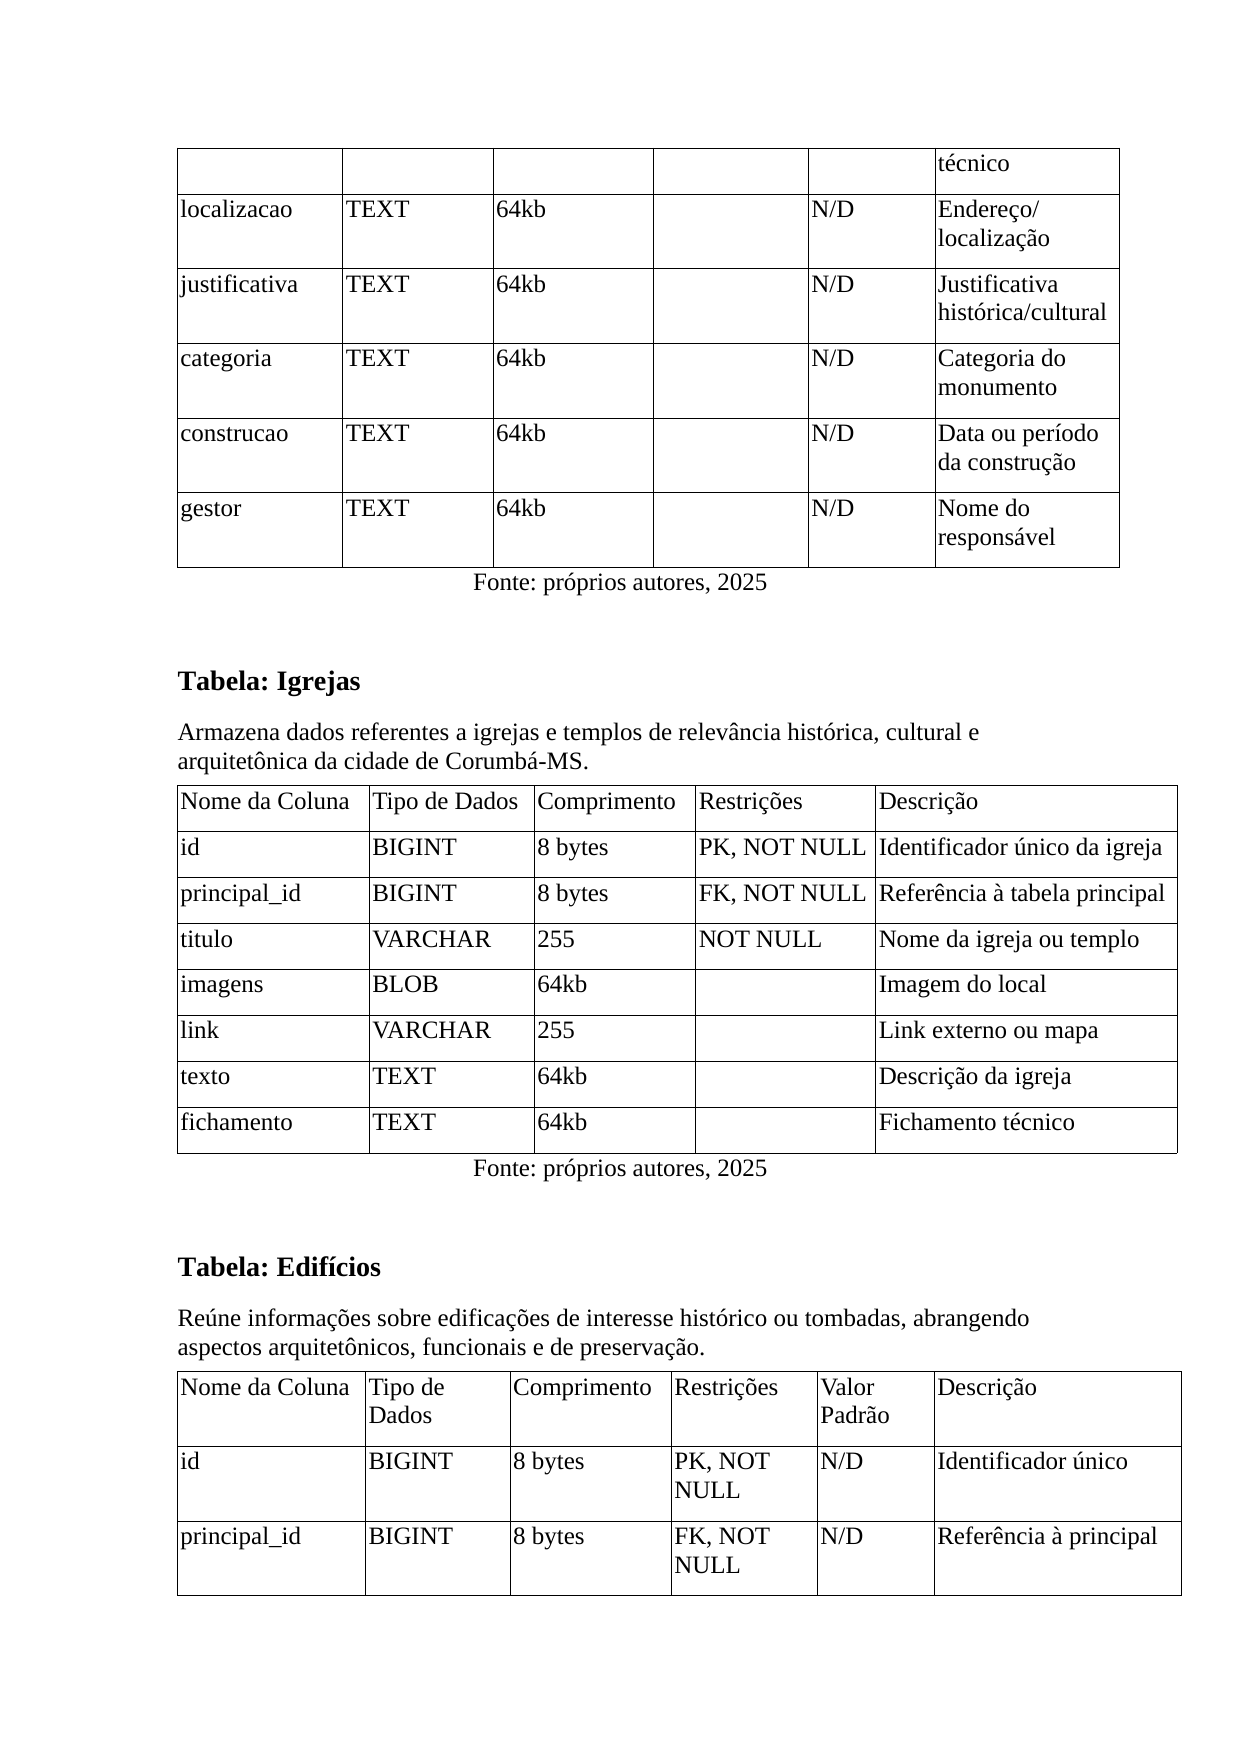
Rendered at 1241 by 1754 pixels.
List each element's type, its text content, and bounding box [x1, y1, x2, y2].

table_header Comprimento [535, 786, 695, 831]
table_cell N/D [809, 419, 935, 492]
table_cell texto [178, 1062, 369, 1107]
table_cell [343, 149, 493, 193]
table_cell imagens [178, 970, 369, 1015]
table_cell Nome do responsável [936, 493, 1119, 567]
table_cell TEXT [343, 344, 493, 418]
table_cell VARCHAR [370, 1016, 534, 1061]
table_cell [494, 149, 653, 193]
table_cell id [178, 832, 369, 877]
table_cell Link externo ou mapa [876, 1016, 1177, 1061]
table_cell [696, 1108, 875, 1153]
table_header Tipo de Dados [366, 1372, 510, 1446]
table_cell justificativa [178, 269, 342, 343]
table_cell [654, 344, 808, 418]
table_cell N/D [809, 493, 935, 567]
table_cell 255 [535, 924, 695, 969]
table_header Nome da Coluna [178, 786, 369, 831]
table_header Descrição [935, 1372, 1181, 1446]
subtitle Tabela: Edifícios [177, 1250, 1063, 1282]
table_cell BIGINT [366, 1522, 510, 1595]
table_cell N/D [809, 344, 935, 418]
table_cell 8 bytes [511, 1447, 671, 1521]
subtitle Tabela: Igrejas [177, 664, 1063, 697]
text Fonte: próprios autores, 2025 [177, 568, 1063, 596]
table_cell BIGINT [370, 878, 534, 923]
table_cell Data ou período da construção [936, 419, 1119, 492]
table_header Nome da Coluna [178, 1372, 365, 1446]
table_cell Justificativa histórica/cultural [936, 269, 1119, 343]
table_cell Categoria do monumento [936, 344, 1119, 418]
table_cell 64kb [494, 344, 653, 418]
table_cell TEXT [343, 419, 493, 492]
table_cell gestor [178, 493, 342, 567]
table_cell N/D [818, 1522, 934, 1595]
table_cell Endereço/localização [936, 195, 1119, 268]
table_cell TEXT [370, 1108, 534, 1153]
table_cell link [178, 1016, 369, 1061]
table_cell NOT NULL [696, 924, 875, 969]
table_cell BIGINT [366, 1447, 510, 1521]
table_cell TEXT [343, 269, 493, 343]
table_cell 64kb [494, 269, 653, 343]
table_cell Descrição da igreja [876, 1062, 1177, 1107]
table_cell construcao [178, 419, 342, 492]
table_cell 8 bytes [535, 832, 695, 877]
table_header Restrições [696, 786, 875, 831]
table_cell Referência à tabela principal [876, 878, 1177, 923]
table_cell 64kb [535, 970, 695, 1015]
table_cell [696, 1016, 875, 1061]
table_cell Nome da igreja ou templo [876, 924, 1177, 969]
table_cell 64kb [494, 195, 653, 268]
text Reúne informações sobre edificações de interesse histórico ou tombadas, abrangendo aspectos arquitetônicos, funcionais e de preservação. [177, 1303, 1063, 1361]
table_cell [654, 269, 808, 343]
table_cell 64kb [494, 419, 653, 492]
table_cell TEXT [343, 493, 493, 567]
table_cell principal_id [178, 878, 369, 923]
table_cell Identificador único da igreja [876, 832, 1177, 877]
table_cell 255 [535, 1016, 695, 1061]
table_cell 64kb [535, 1108, 695, 1153]
table_cell BIGINT [370, 832, 534, 877]
table_cell PK, NOT NULL [672, 1447, 817, 1521]
table_cell fichamento [178, 1108, 369, 1153]
table_cell categoria [178, 344, 342, 418]
table_header Comprimento [511, 1372, 671, 1446]
table_cell [696, 970, 875, 1015]
table_cell Imagem do local [876, 970, 1177, 1015]
table_cell Referência à principal [935, 1522, 1181, 1595]
text Armazena dados referentes a igrejas e templos de relevância histórica, cultural e arquitetônica da cidade de Corumbá-MS. [177, 717, 1063, 775]
table_cell PK, NOT NULL [696, 832, 875, 877]
table_cell 64kb [535, 1062, 695, 1107]
table_cell 8 bytes [511, 1522, 671, 1595]
table_cell [809, 149, 935, 193]
table_cell N/D [818, 1447, 934, 1521]
table_header Valor Padrão [818, 1372, 934, 1446]
table_header Descrição [876, 786, 1177, 831]
table_cell [696, 1062, 875, 1107]
table_cell VARCHAR [370, 924, 534, 969]
table_cell BLOB [370, 970, 534, 1015]
table_cell id [178, 1447, 365, 1521]
table_cell [654, 419, 808, 492]
table_header Tipo de Dados [370, 786, 534, 831]
table_header Restrições [672, 1372, 817, 1446]
table_cell [654, 493, 808, 567]
table_cell FK, NOT NULL [696, 878, 875, 923]
table_cell TEXT [370, 1062, 534, 1107]
table_cell N/D [809, 269, 935, 343]
table_cell localizacao [178, 195, 342, 268]
table_cell N/D [809, 195, 935, 268]
table_cell [178, 149, 342, 193]
table_cell 64kb [494, 493, 653, 567]
table_cell FK, NOT NULL [672, 1522, 817, 1595]
table_cell TEXT [343, 195, 493, 268]
table_cell [654, 195, 808, 268]
table_cell 8 bytes [535, 878, 695, 923]
text Fonte: próprios autores, 2025 [177, 1154, 1063, 1182]
table_cell técnico [936, 149, 1119, 193]
table_cell Fichamento técnico [876, 1108, 1177, 1153]
table_cell principal_id [178, 1522, 365, 1595]
table_cell Identificador único [935, 1447, 1181, 1521]
table_cell [654, 149, 808, 193]
table_cell titulo [178, 924, 369, 969]
